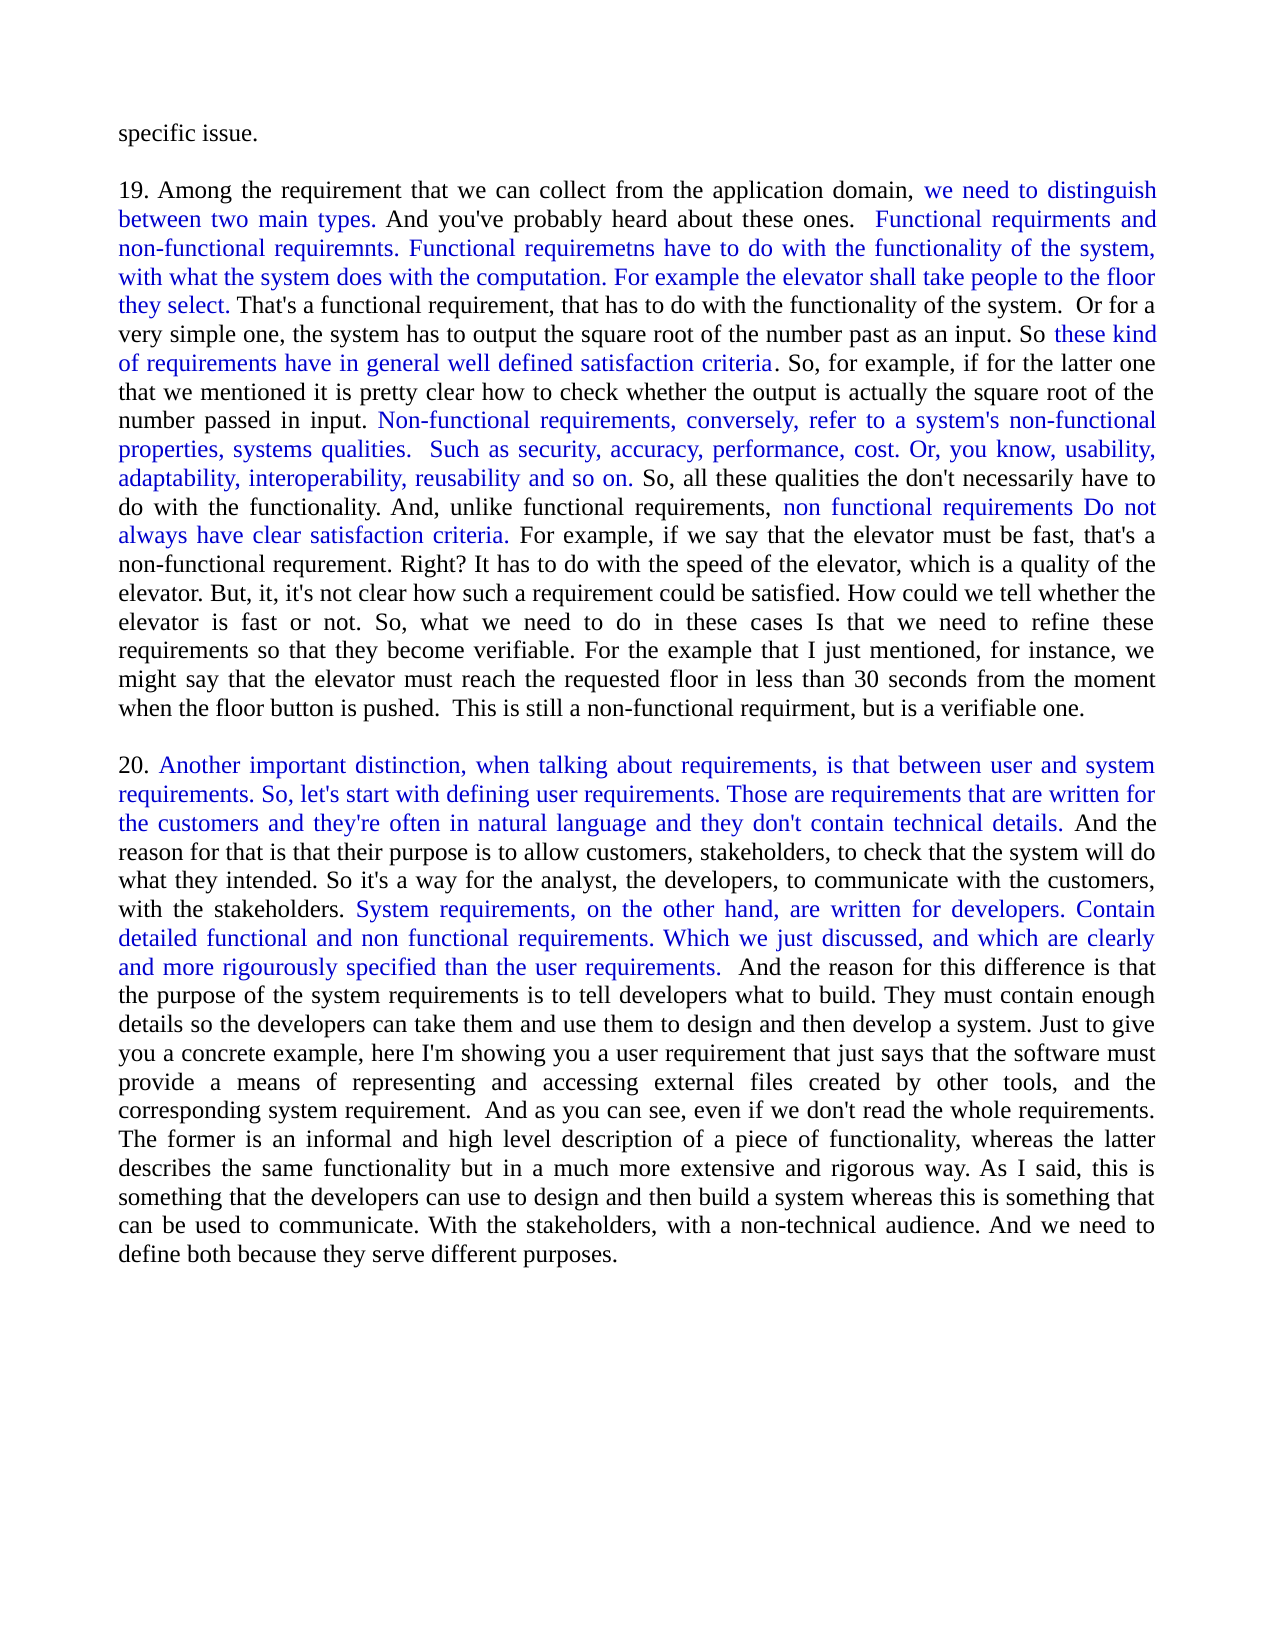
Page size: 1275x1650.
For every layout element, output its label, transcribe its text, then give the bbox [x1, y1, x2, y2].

text 19. Among the requirement that we can collect from the application domain, we need to distinguish between two main types. And you've probably heard about these ones. Functional requirments and non-functional requiremnts. Functional requiremetns have to do with the functionality of the system, with what the system does with the computation. For example the elevator shall take people to the floor they select. That's a functional requirement, that has to do with the functionality of the system. Or for a very simple one, the system has to output the square root of the number past as an input. So these kind of requirements have in general well defined satisfaction criteria. So, for example, if for the latter one that we mentioned it is pretty clear how to check whether the output is actually the square root of the number passed in input. Non-functional requirements, conversely, refer to a system's non-functional properties, systems qualities. Such as security, accuracy, performance, cost. Or, you know, usability, adaptability, interoperability, reusability and so on. So, all these qualities the don't necessarily have to do with the functionality. And, unlike functional requirements, non functional requirements Do not always have clear satisfaction criteria. For example, if we say that the elevator must be fast, that's a non-functional requrement. Right? It has to do with the speed of the elevator, which is a quality of the elevator. But, it, it's not clear how such a requirement could be satisfied. How could we tell whether the elevator is fast or not. So, what we need to do in these cases Is that we need to refine these requirements so that they become verifiable. For the example that I just mentioned, for instance, we might say that the elevator must reach the requested floor in less than 30 seconds from the moment when the floor button is pushed. This is still a non-functional requirment, but is a verifiable one. [118, 176, 1157, 722]
text 20. Another important distinction, when talking about requirements, is that between user and system requirements. So, let's start with defining user requirements. Those are requirements that are written for the customers and they're often in natural language and they don't contain technical details. And the reason for that is that their purpose is to allow customers, stakeholders, to check that the system will do what they intended. So it's a way for the analyst, the developers, to communicate with the customers, with the stakeholders. System requirements, on the other hand, are written for developers. Contain detailed functional and non functional requirements. Which we just discussed, and which are clearly and more rigourously specified than the user requirements. And the reason for this difference is that the purpose of the system requirements is to tell developers what to build. They must contain enough details so the developers can take them and use them to design and then develop a system. Just to give you a concrete example, here I'm showing you a user requirement that just says that the software must provide a means of representing and accessing external files created by other tools, and the corresponding system requirement. And as you can see, even if we don't read the whole requirements. The former is an informal and high level description of a piece of functionality, whereas the latter describes the same functionality but in a much more extensive and rigorous way. As I said, this is something that the developers can use to design and then build a system whereas this is something that can be used to communicate. With the stakeholders, with a non-technical audience. And we need to define both because they serve different purposes. [118, 751, 1157, 1268]
text specific issue. [118, 118, 1157, 147]
